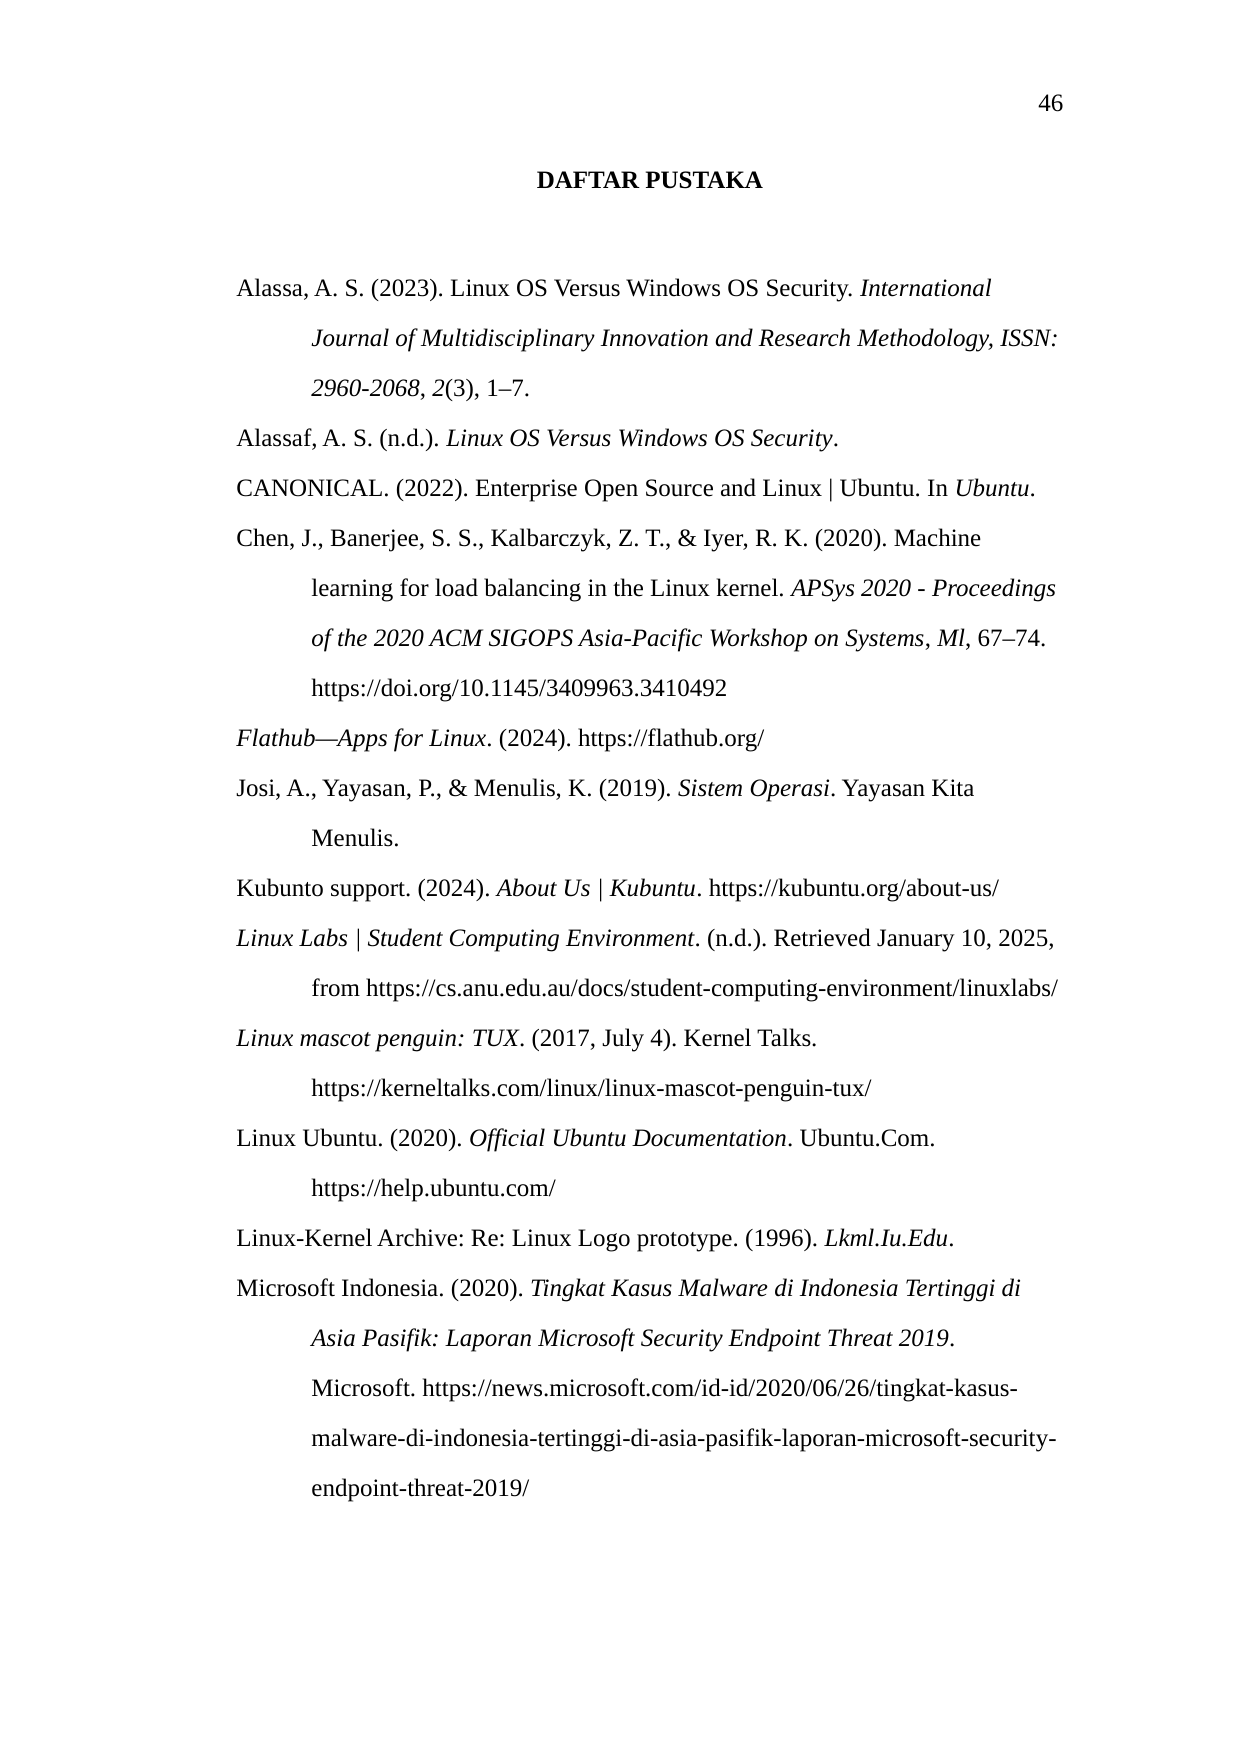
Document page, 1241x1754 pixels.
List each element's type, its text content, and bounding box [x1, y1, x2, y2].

text Linux mascot penguin: TUX. (2017, July 4). Kernel Talks. https://kerneltalks.com/linux/linux-mascot-penguin-tux/ [236, 1002, 1063, 1102]
text Kubunto support. (2024). About Us | Kubuntu. https://kubuntu.org/about-us/ [236, 852, 1063, 902]
text Alassaf, A. S. (n.d.). Linux OS Versus Windows OS Security. [236, 402, 1063, 452]
text Linux-Kernel Archive: Re: Linux Logo prototype. (1996). Lkml.Iu.Edu. [236, 1202, 1063, 1252]
text CANONICAL. (2022). Enterprise Open Source and Linux | Ubuntu. In Ubuntu. [236, 452, 1063, 502]
text Josi, A., Yayasan, P., & Menulis, K. (2019). Sistem Operasi. Yayasan Kita Menulis. [236, 752, 1063, 852]
text Linux Ubuntu. (2020). Official Ubuntu Documentation. Ubuntu.Com. https://help.ubuntu.com/ [236, 1102, 1063, 1202]
text Microsoft Indonesia. (2020). Tingkat Kasus Malware di Indonesia Tertinggi di Asia Pasifik: Laporan Microsoft Security Endpoint Threat 2019. Microsoft. https://news.microsoft.com/id-id/2020/06/26/tingkat-kasus-malware-di-indonesia-tertinggi-di-asia-pasifik-laporan-microsoft-security-endpoint-threat-2019/ [236, 1252, 1063, 1502]
text Chen, J., Banerjee, S. S., Kalbarczyk, Z. T., & Iyer, R. K. (2020). Machine learning for load balancing in the Linux kernel. APSys 2020 - Proceedings of the 2020 ACM SIGOPS Asia-Pacific Workshop on Systems, Ml, 67–74. https://doi.org/10.1145/3409963.3410492 [236, 502, 1063, 702]
text Flathub—Apps for Linux. (2024). https://flathub.org/ [236, 702, 1063, 752]
text Linux Labs | Student Computing Environment. (n.d.). Retrieved January 10, 2025, from https://cs.anu.edu.au/docs/student-computing-environment/linuxlabs/ [236, 902, 1063, 1002]
text Alassa, A. S. (2023). Linux OS Versus Windows OS Security. International Journal of Multidisciplinary Innovation and Research Methodology, ISSN: 2960-2068, 2(3), 1–7. [236, 252, 1063, 402]
subtitle DAFTAR PUSTAKA [236, 165, 1063, 194]
